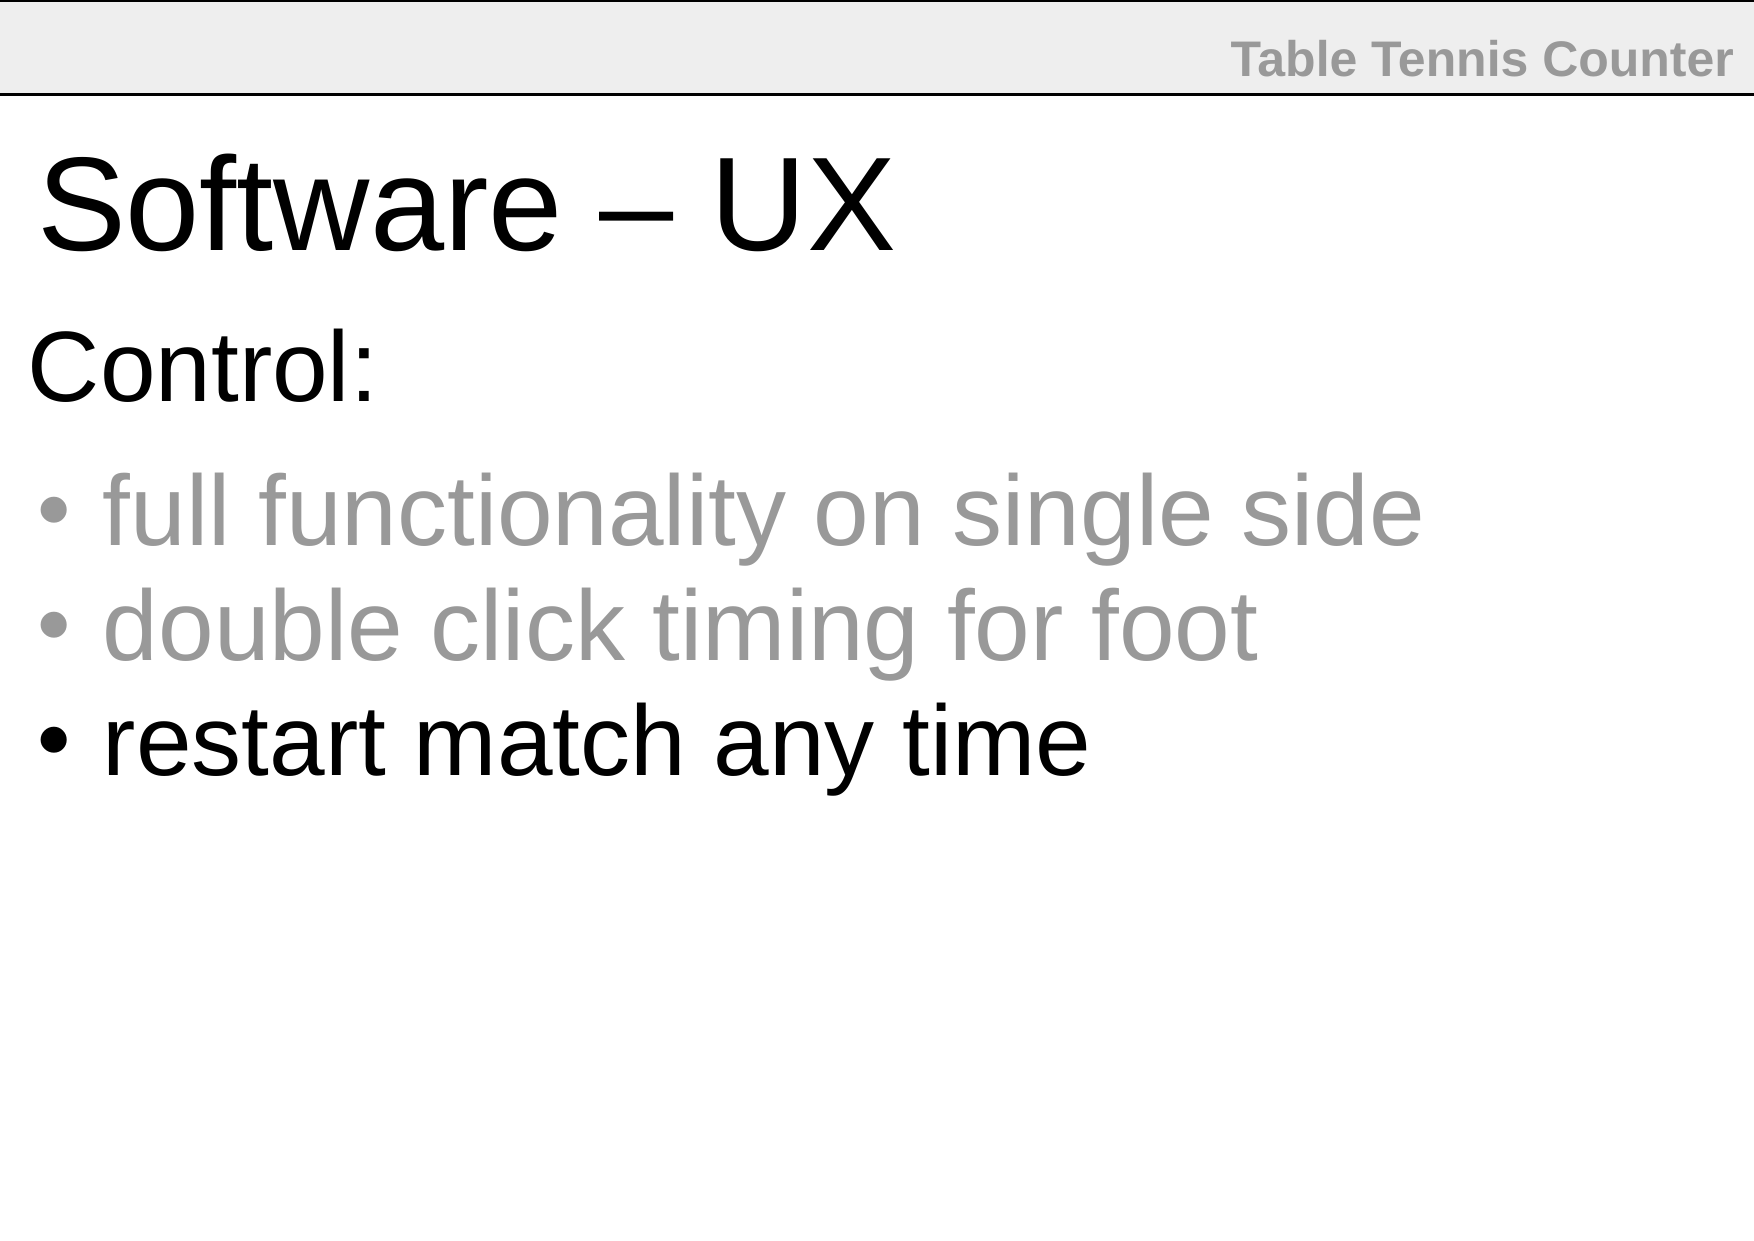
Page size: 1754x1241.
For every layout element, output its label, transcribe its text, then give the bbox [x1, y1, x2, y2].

text Software – UX [0, 126, 1754, 279]
list double click timing for foot [37, 567, 1754, 682]
list full functionality on single side [37, 451, 1754, 567]
list restart match any time [37, 682, 1754, 797]
text Control: [0, 308, 1754, 423]
